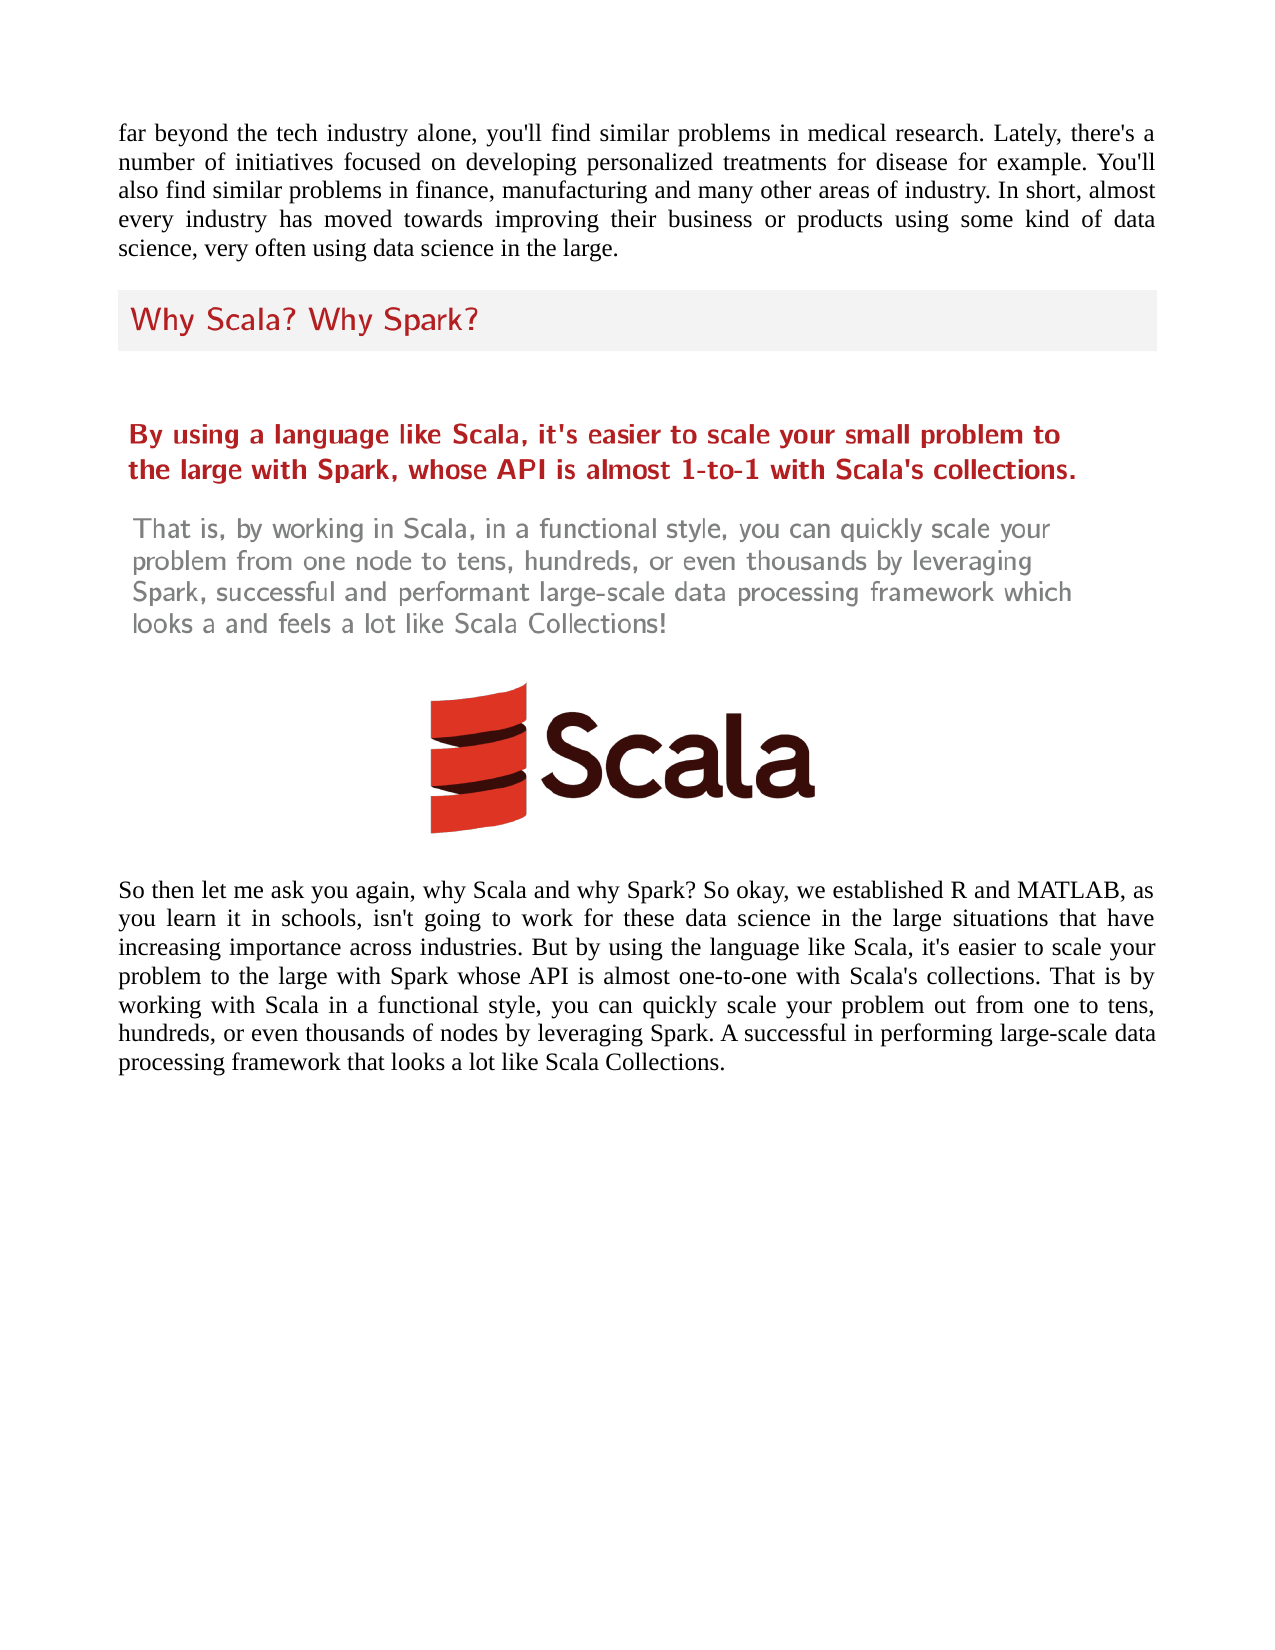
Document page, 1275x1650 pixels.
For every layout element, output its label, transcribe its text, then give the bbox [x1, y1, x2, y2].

text So then let me ask you again, why Scala and why Spark? So okay, we established R and MATLAB, as you learn it in schools, isn't going to work for these data science in the large situations that have increasing importance across industries. But by using the language like Scala, it's easier to scale your problem to the large with Spark whose API is almost one-to-one with Scala's collections. That is by working with Scala in a functional style, you can quickly scale your problem out from one to tens, hundreds, or even thousands of nodes by leveraging Spark. A successful in performing large-scale data processing framework that looks a lot like Scala Collections. [118, 875, 1157, 1076]
text far beyond the tech industry alone, you'll find similar problems in medical research. Lately, there's a number of initiatives focused on developing personalized treatments for disease for example. You'll also find similar problems in finance, manufacturing and many other areas of industry. In short, almost every industry has moved towards improving their business or products using some kind of data science, very often using data science in the large. [118, 118, 1157, 262]
picture [118, 290, 1157, 846]
